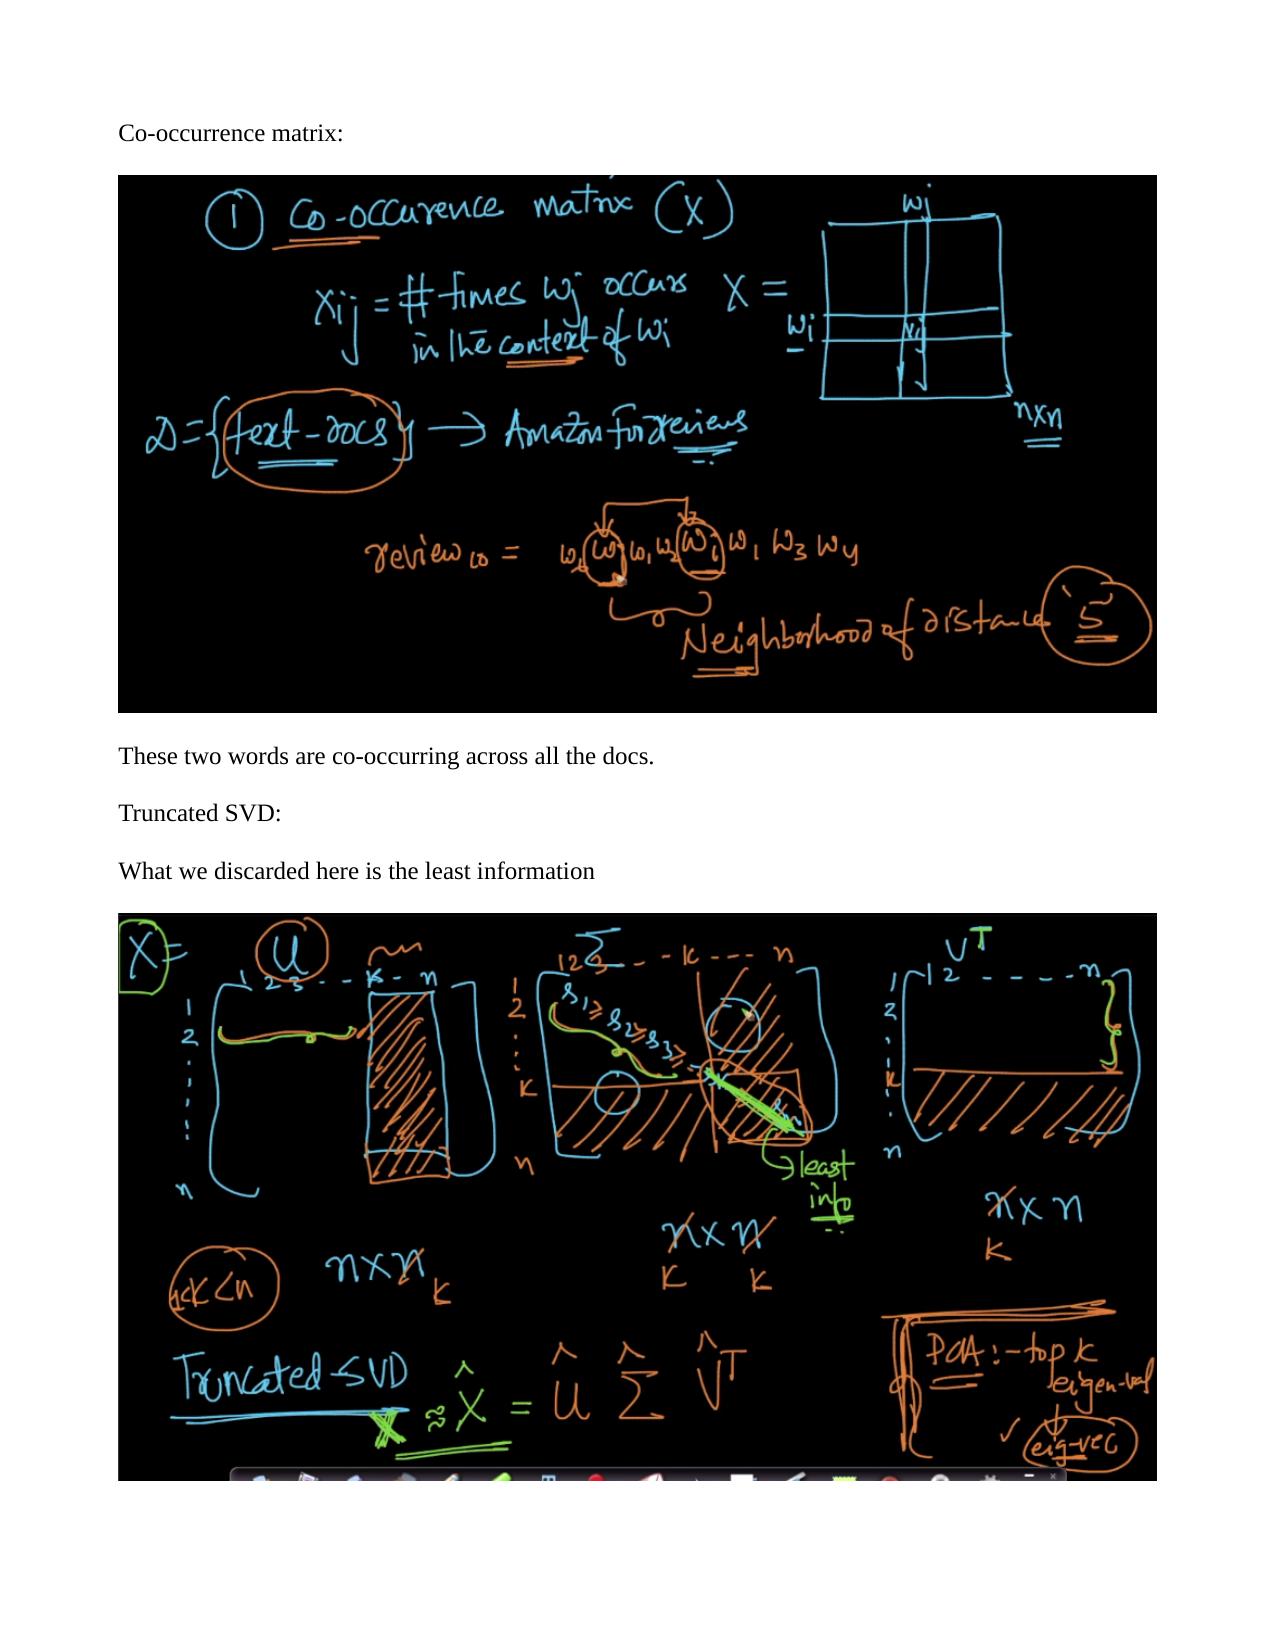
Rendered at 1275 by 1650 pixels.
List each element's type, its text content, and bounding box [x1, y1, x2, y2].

text Co-occurrence matrix: [118, 118, 1157, 147]
text These two words are co-occurring across all the docs. [118, 741, 1157, 770]
text What we discarded here is the least information [118, 856, 1157, 885]
picture [118, 913, 1157, 1481]
text Truncated SVD: [118, 798, 1157, 827]
picture [118, 175, 1157, 713]
